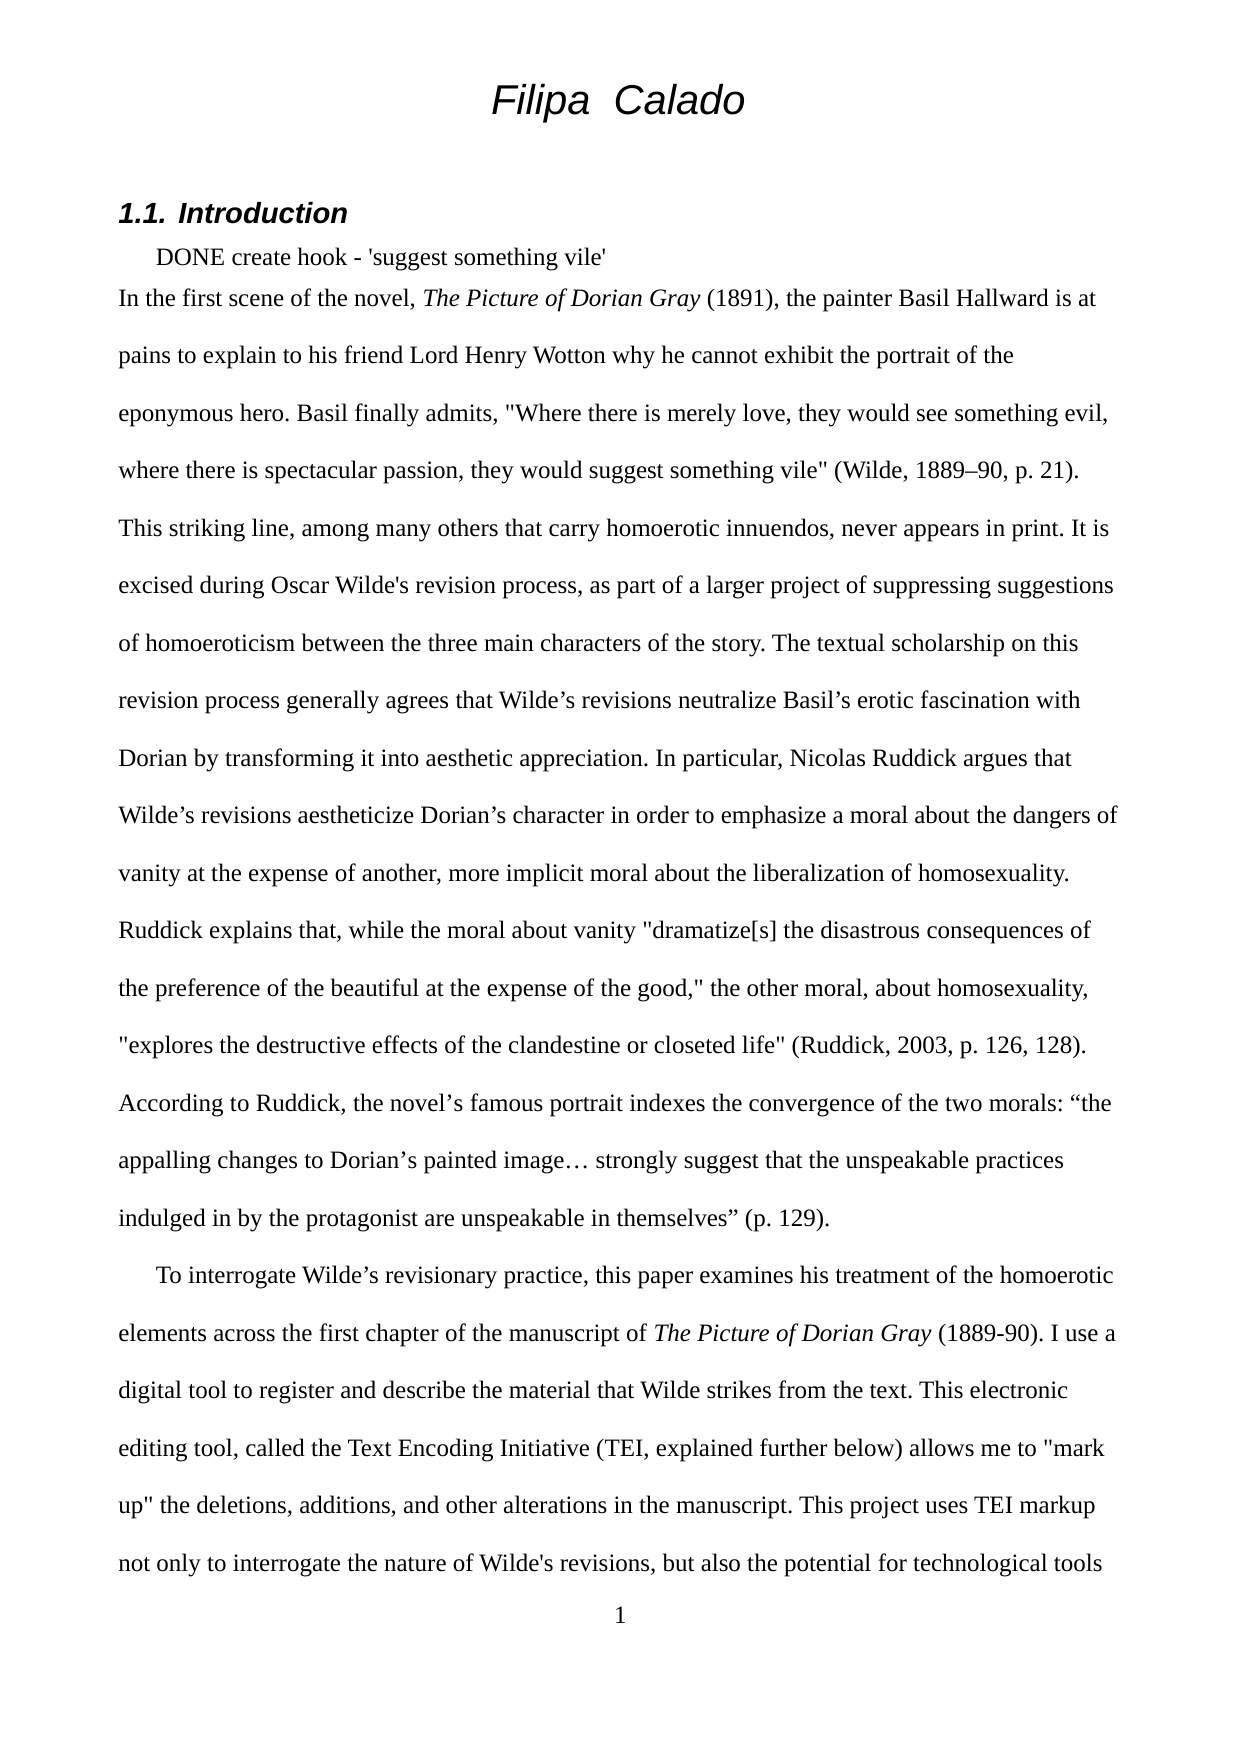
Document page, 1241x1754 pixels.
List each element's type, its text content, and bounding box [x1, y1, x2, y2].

text To interrogate Wilde’s revisionary practice, this paper examines his treatment of the homoerotic elements across the first chapter of the manuscript of The Picture of Dorian Gray (1889-90). I use a digital tool to register and describe the material that Wilde strikes from the text. This electronic editing tool, called the Text Encoding Initiative (TEI, explained further below) allows me to "mark up" the deletions, additions, and other alterations in the manuscript. This project uses TEI markup not only to interrogate the nature of Wilde's revisions, but also the potential for technological tools [118, 1261, 1122, 1577]
text DONE create hook - 'suggest something vile' [156, 242, 1122, 271]
subtitle Introduction [118, 196, 1122, 229]
text In the first scene of the novel, The Picture of Dorian Gray (1891), the painter Basil Hallward is at pains to explain to his friend Lord Henry Wotton why he cannot exhibit the portrait of the eponymous hero. Basil finally admits, "Where there is merely love, they would see something evil, where there is spectacular passion, they would suggest something vile" (Wilde, 1889–90, p. 21). This striking line, among many others that carry homoerotic innuendos, never appears in print. It is excised during Oscar Wilde's revision process, as part of a larger project of suppressing suggestions of homoeroticism between the three main characters of the story. The textual scholarship on this revision process generally agrees that Wilde’s revisions neutralize Basil’s erotic fascination with Dorian by transforming it into aesthetic appreciation. In particular, Nicolas Ruddick argues that Wilde’s revisions aestheticize Dorian’s character in order to emphasize a moral about the dangers of vanity at the expense of another, more implicit moral about the liberalization of homosexuality. Ruddick explains that, while the moral about vanity "dramatize[s] the disastrous consequences of the preference of the beautiful at the expense of the good," the other moral, about homosexuality, "explores the destructive effects of the clandestine or closeted life" (Ruddick, 2003, p. 126, 128). According to Ruddick, the novel’s famous portrait indexes the convergence of the two morals: “the appalling changes to Dorian’s painted image… strongly suggest that the unspeakable practices indulged in by the protagonist are unspeakable in themselves” (p. 129). [118, 283, 1122, 1232]
subtitle Filipa Calado [118, 75, 1122, 123]
